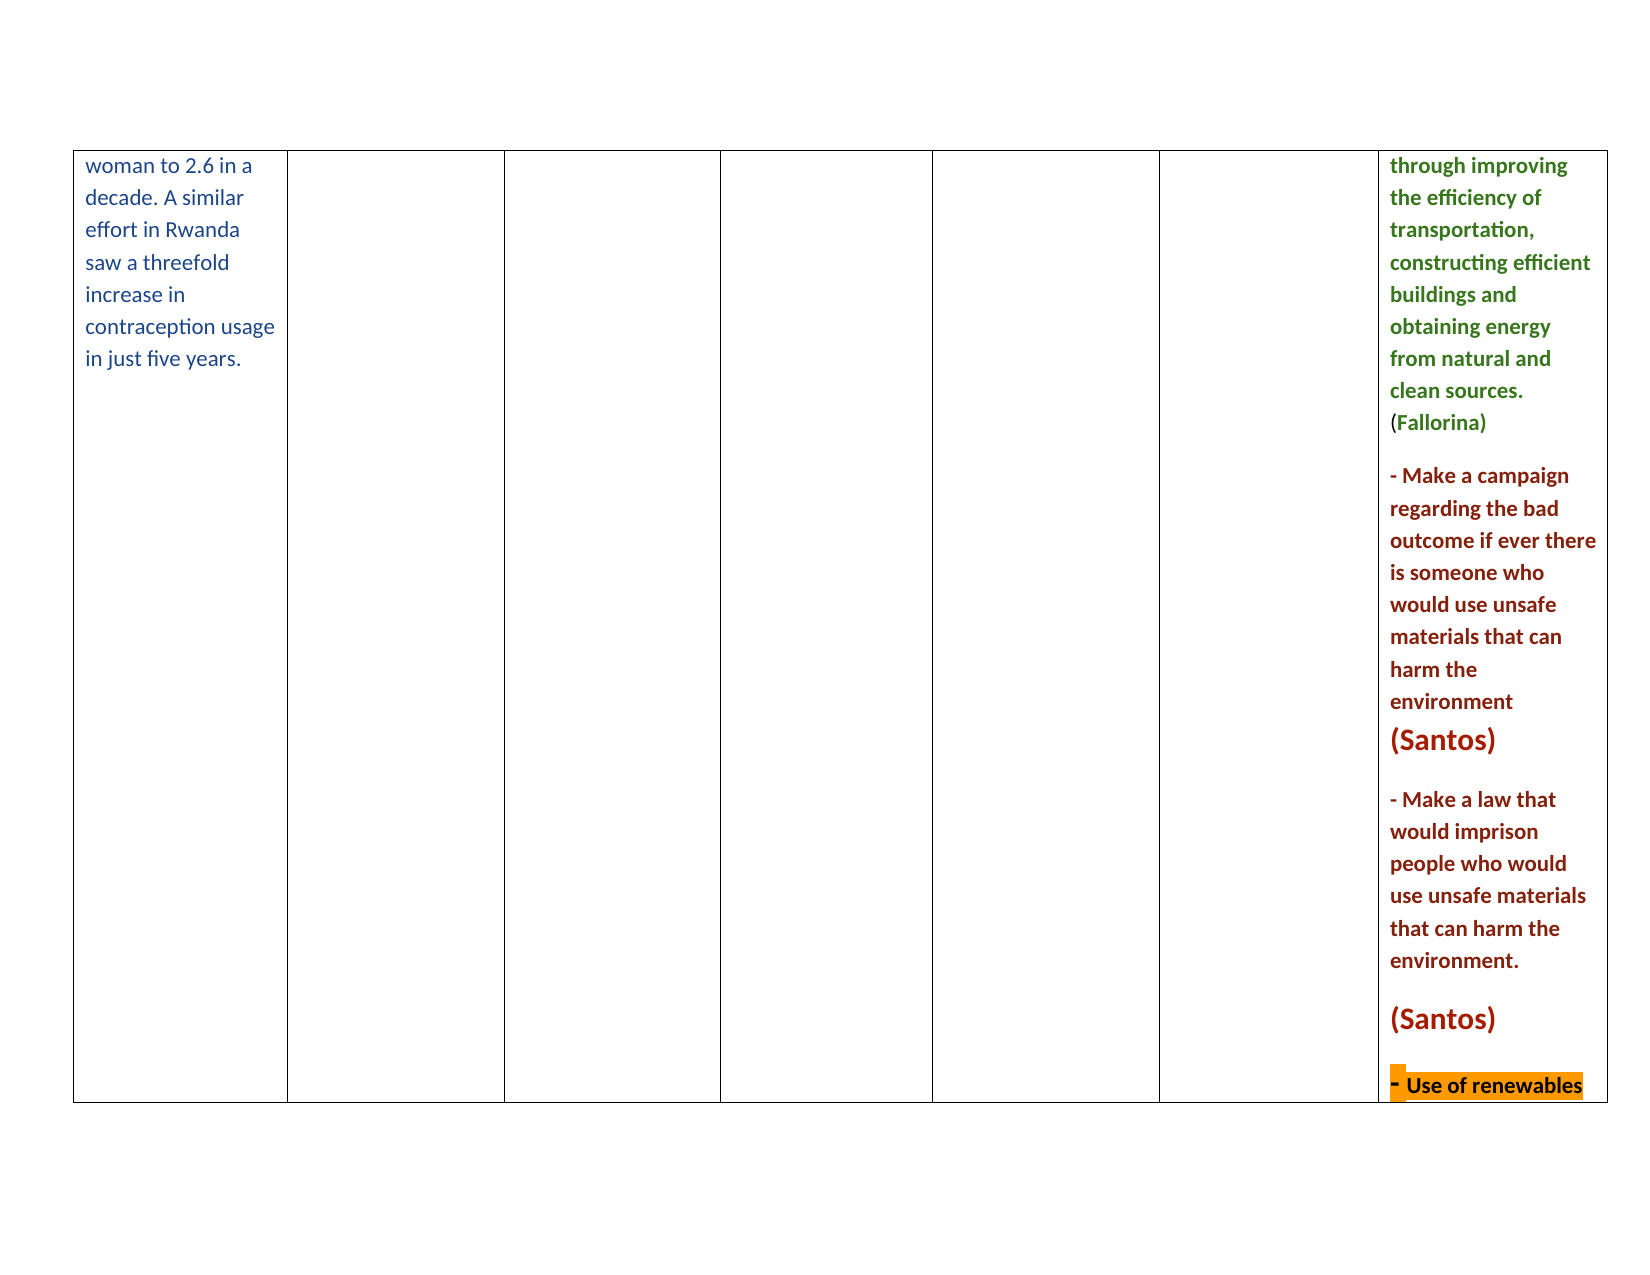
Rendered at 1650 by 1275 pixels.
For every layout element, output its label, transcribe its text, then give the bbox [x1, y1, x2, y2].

table_cell [933, 151, 1159, 1102]
table_cell woman to 2.6 in a decade. A similar effort in Rwanda saw a threefold increase in contraception usage in just five years. [74, 151, 287, 1102]
table_cell through improving the efficiency of transportation, constructing efficient buildings and obtaining energy from natural and clean sources. (Fallorina) - Make a campaign regarding the bad outcome if ever there is someone who would use unsafe materials that can harm the environment (Santos) - Make a law that would imprison people who would use unsafe materials that can harm the environment. (Santos) - Use of renewables [1379, 151, 1607, 1102]
table_cell [1160, 151, 1378, 1102]
table_cell [505, 151, 720, 1102]
table_cell [721, 151, 932, 1102]
table_cell [288, 151, 504, 1102]
